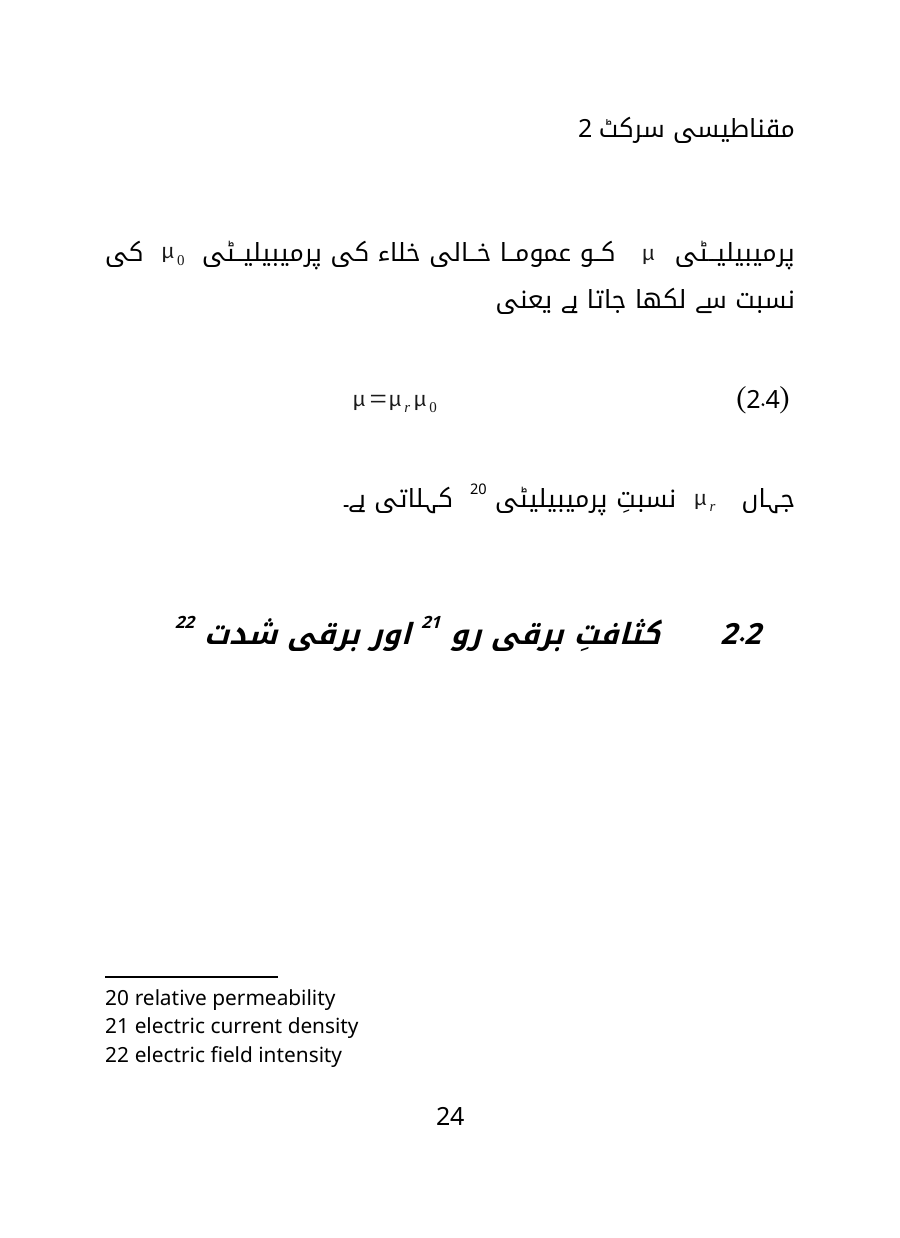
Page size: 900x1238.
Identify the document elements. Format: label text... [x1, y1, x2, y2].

text پرمیبیلیٹی کو عموما خالی خلاء کی پرمیبیلیٹیکی نسبت سے لکھا جاتا ہے یعنی [105, 229, 795, 324]
list electric current density [105, 1012, 795, 1040]
text relative permeability [105, 983, 795, 1012]
text جہاں نسبتِ پرمیبیلیٹی کہلاتی ہے۔ [105, 476, 795, 523]
table_header (2.4) [675, 370, 795, 442]
table_header [105, 370, 675, 442]
subtitle کثافتِ برقی رو اور برقی شدت [105, 607, 720, 662]
list electric field intensity [105, 1040, 795, 1068]
